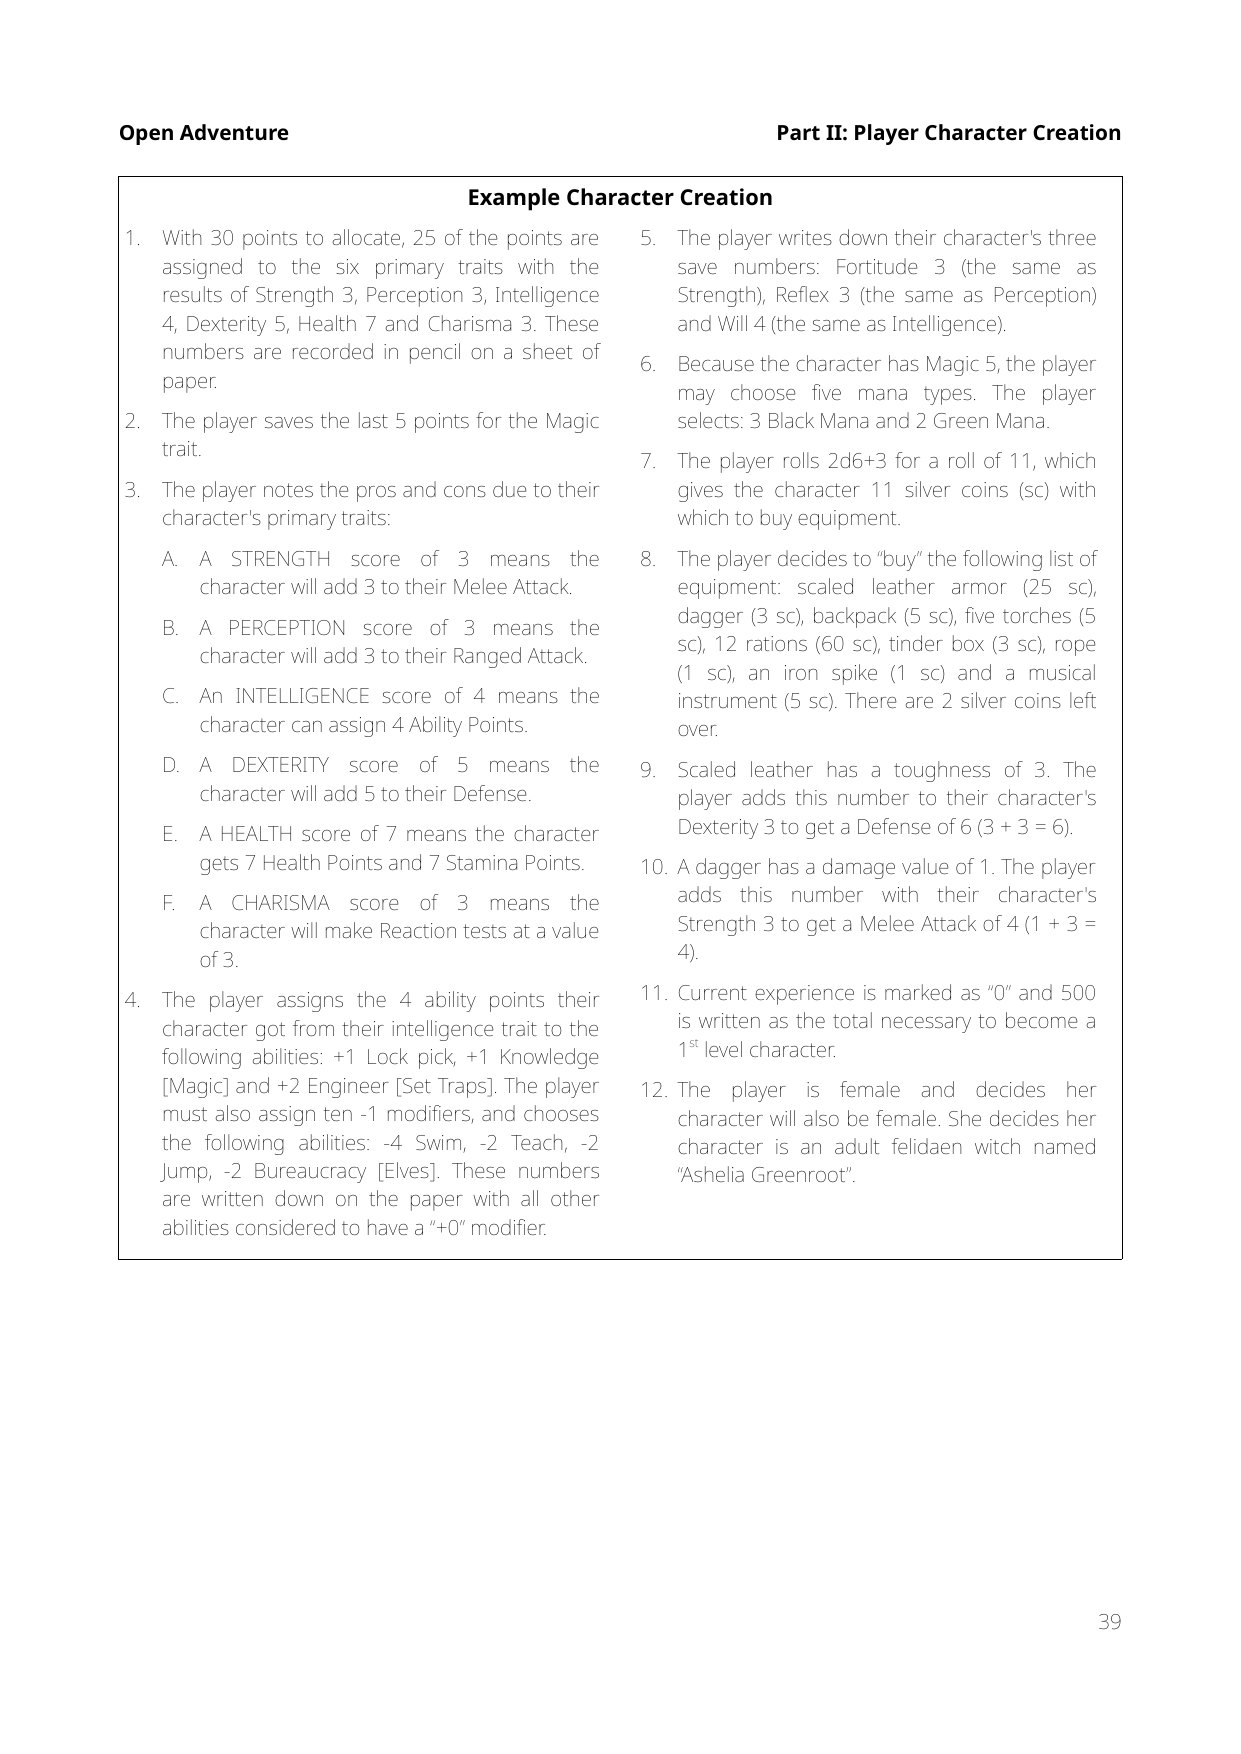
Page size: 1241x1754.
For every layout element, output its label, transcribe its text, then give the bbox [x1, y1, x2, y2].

table_cell With 30 points to allocate, 25 of the points are assigned to the six primary traits with the results of Strength 3, Perception 3, Intelligence 4, Dexterity 5, Health 7 and Charisma 3. These numbers are recorded in pencil on a sheet of paper. The player saves the last 5 points for the Magic trait. The player notes the pros and cons due to their character's primary traits: A STRENGTH score of 3 means the character will add 3 to their Melee Attack. A PERCEPTION score of 3 means the character will add 3 to their Ranged Attack. An INTELLIGENCE score of 4 means the character can assign 4 Ability Points. A DEXTERITY score of 5 means the character will add 5 to their Defense. A HEALTH score of 7 means the character gets 7 Health Points and 7 Stamina Points. A CHARISMA score of 3 means the character will make Reaction tests at a value of 3. The player assigns the 4 ability points their character got from their intelligence trait to the following abilities: +1 Lock pick, +1 Knowledge [Magic] and +2 Engineer [Set Traps]. The player must also assign ten -1 modifiers, and chooses the following abilities: -4 Swim, -2 Teach, -2 Jump, -2 Bureaucracy [Elves]. These numbers are written down on the paper with all other abilities considered to have a “+0” modifier. [119, 218, 606, 1259]
table_cell The player writes down their character's three save numbers: Fortitude 3 (the same as Strength), Reflex 3 (the same as Perception) and Will 4 (the same as Intelligence). Because the character has Magic 5, the player may choose five mana types. The player selects: 3 Black Mana and 2 Green Mana. The player rolls 2d6+3 for a roll of 11, which gives the character 11 silver coins (sc) with which to buy equipment. The player decides to “buy” the following list of equipment: scaled leather armor (25 sc), dagger (3 sc), backpack (5 sc), five torches (5 sc), 12 rations (60 sc), tinder box (3 sc), rope (1 sc), an iron spike (1 sc) and a musical instrument (5 sc). There are 2 silver coins left over. Scaled leather has a toughness of 3. The player adds this number to their character's Dexterity 3 to get a Defense of 6 (3 + 3 = 6). A dagger has a damage value of 1. The player adds this number with their character's Strength 3 to get a Melee Attack of 4 (1 + 3 = 4). Current experience is marked as “0” and 500 is written as the total necessary to become a 1st level character. The player is female and decides her character will also be female. She decides her character is an adult felidaen witch named “Ashelia Greenroot”. [634, 218, 1103, 1259]
table_header Example Character Creation [119, 177, 1122, 218]
table_cell [606, 218, 634, 1259]
table_cell [1103, 218, 1122, 1259]
